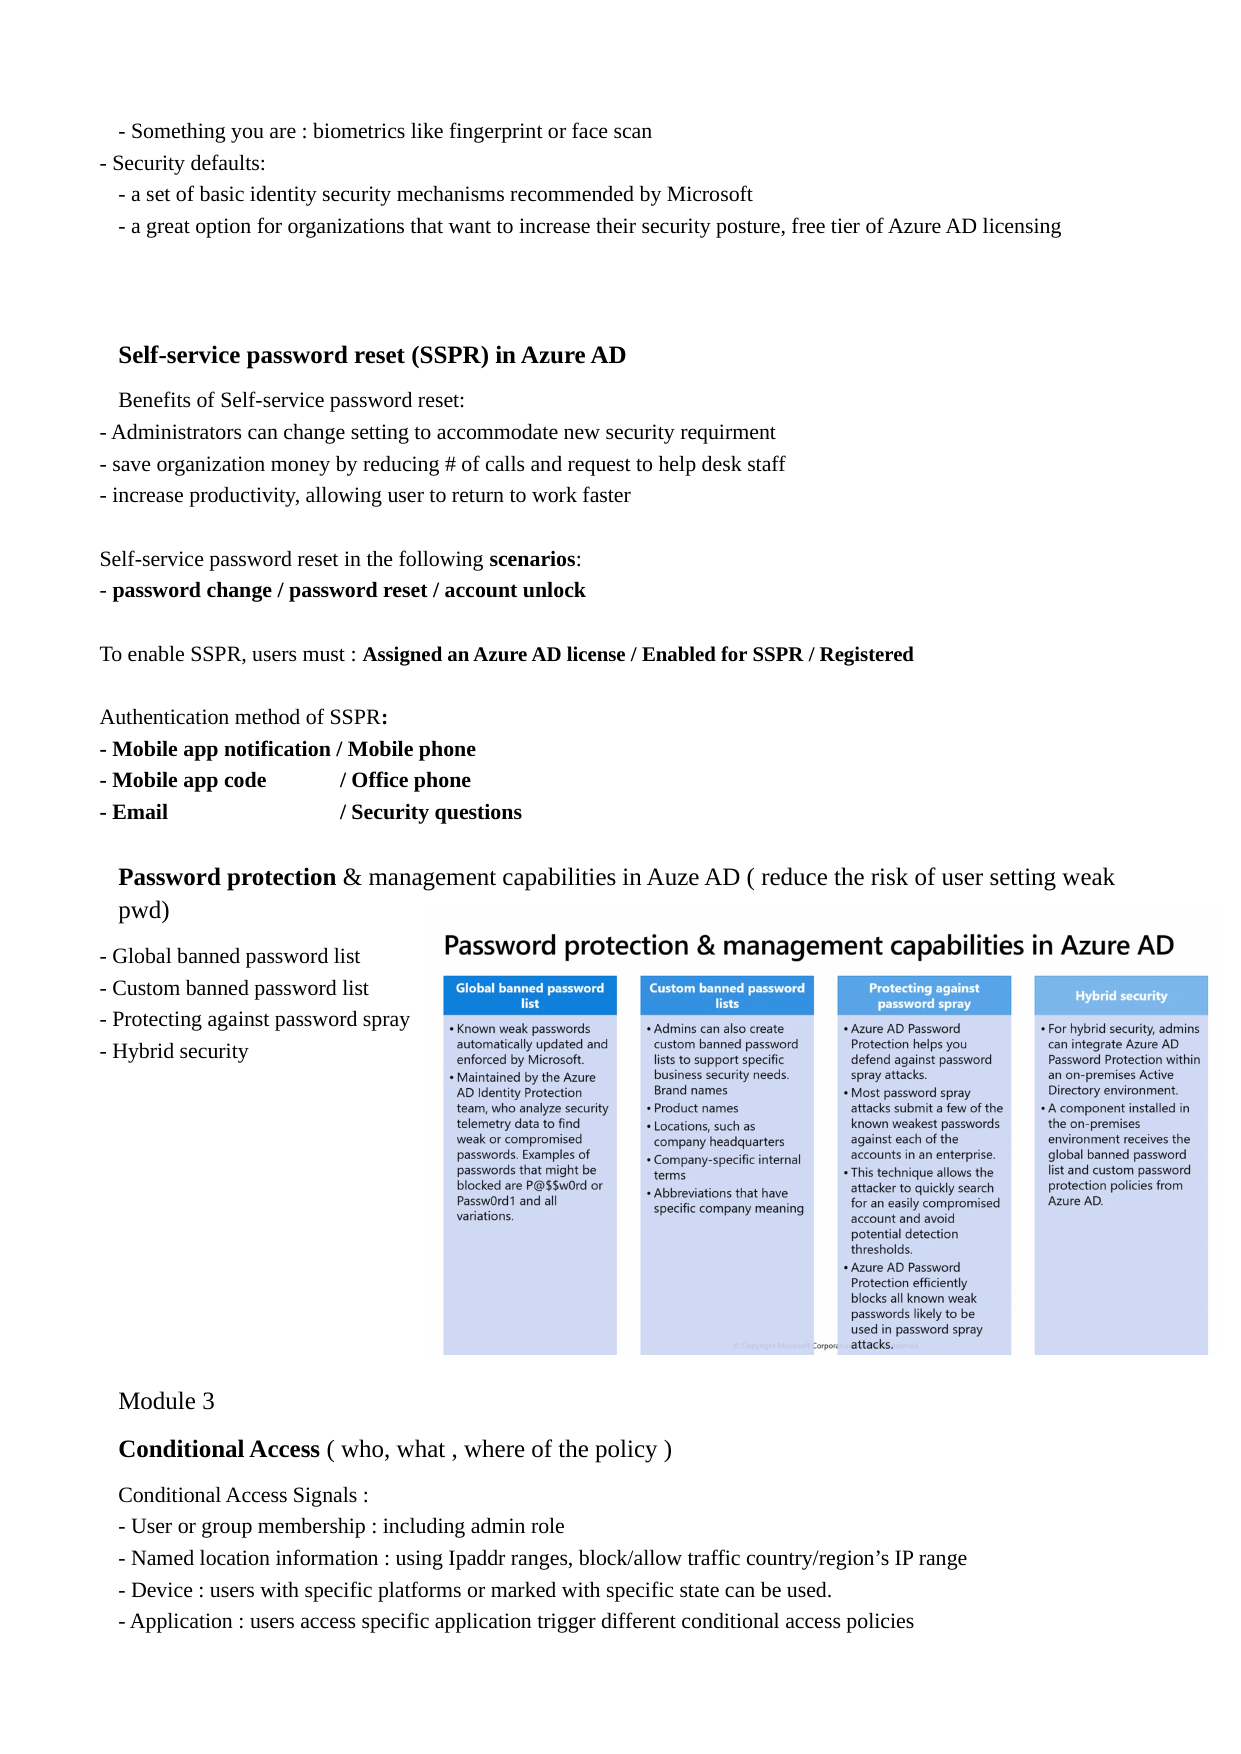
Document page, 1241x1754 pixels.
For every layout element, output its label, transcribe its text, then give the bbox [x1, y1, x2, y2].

text - a set of basic identity security mechanisms recommended by Microsoft [99, 181, 1122, 207]
text - Email / Security questions [99, 799, 1122, 824]
text - Security defaults: [99, 150, 1122, 175]
text - Named location information : using Ipaddr ranges, block/allow traffic country/region’s IP range [99, 1545, 1122, 1570]
text - Global banned password list [99, 943, 424, 968]
text - password change / password reset / account unlock [99, 577, 1122, 603]
text Conditional Access ( who, what , where of the policy ) [118, 1434, 1122, 1463]
text Authentication method of SSPR: [99, 704, 1122, 729]
text Self-service password reset in the following scenarios: [99, 546, 1122, 571]
text - Something you are : biometrics like fingerprint or face scan [99, 118, 1122, 143]
text - Protecting against password spray [99, 1006, 424, 1032]
text - Application : users access specific application trigger different conditional access policies [99, 1608, 1122, 1633]
text Conditional Access Signals : [99, 1482, 1122, 1507]
text Password protection & management capabilities in Auze AD ( reduce the risk of user setting weak pwd) [118, 862, 1122, 924]
text - a great option for organizations that want to increase their security posture, free tier of Azure AD licensing [99, 213, 1122, 238]
picture [424, 903, 1219, 1355]
text - Hybrid security [99, 1038, 424, 1063]
text Self-service password reset (SSPR) in Azure AD [118, 340, 1122, 368]
text - Mobile app notification / Mobile phone [99, 736, 1122, 761]
text - Administrators can change setting to accommodate new security requirment [99, 419, 1122, 444]
text Module 3 [118, 1386, 1122, 1415]
text Benefits of Self-service password reset: [99, 387, 1122, 413]
text - Device : users with specific platforms or marked with specific state can be used. [99, 1577, 1122, 1602]
text To enable SSPR, users must : Assigned an Azure AD license / Enabled for SSPR / Registered [99, 641, 1122, 666]
text - Mobile app code / Office phone [99, 767, 1122, 793]
text - increase productivity, allowing user to return to work faster [99, 482, 1122, 508]
text - save organization money by reducing # of calls and request to help desk staff [99, 451, 1122, 476]
text - Custom banned password list [99, 975, 424, 1000]
text - User or group membership : including admin role [99, 1513, 1122, 1538]
